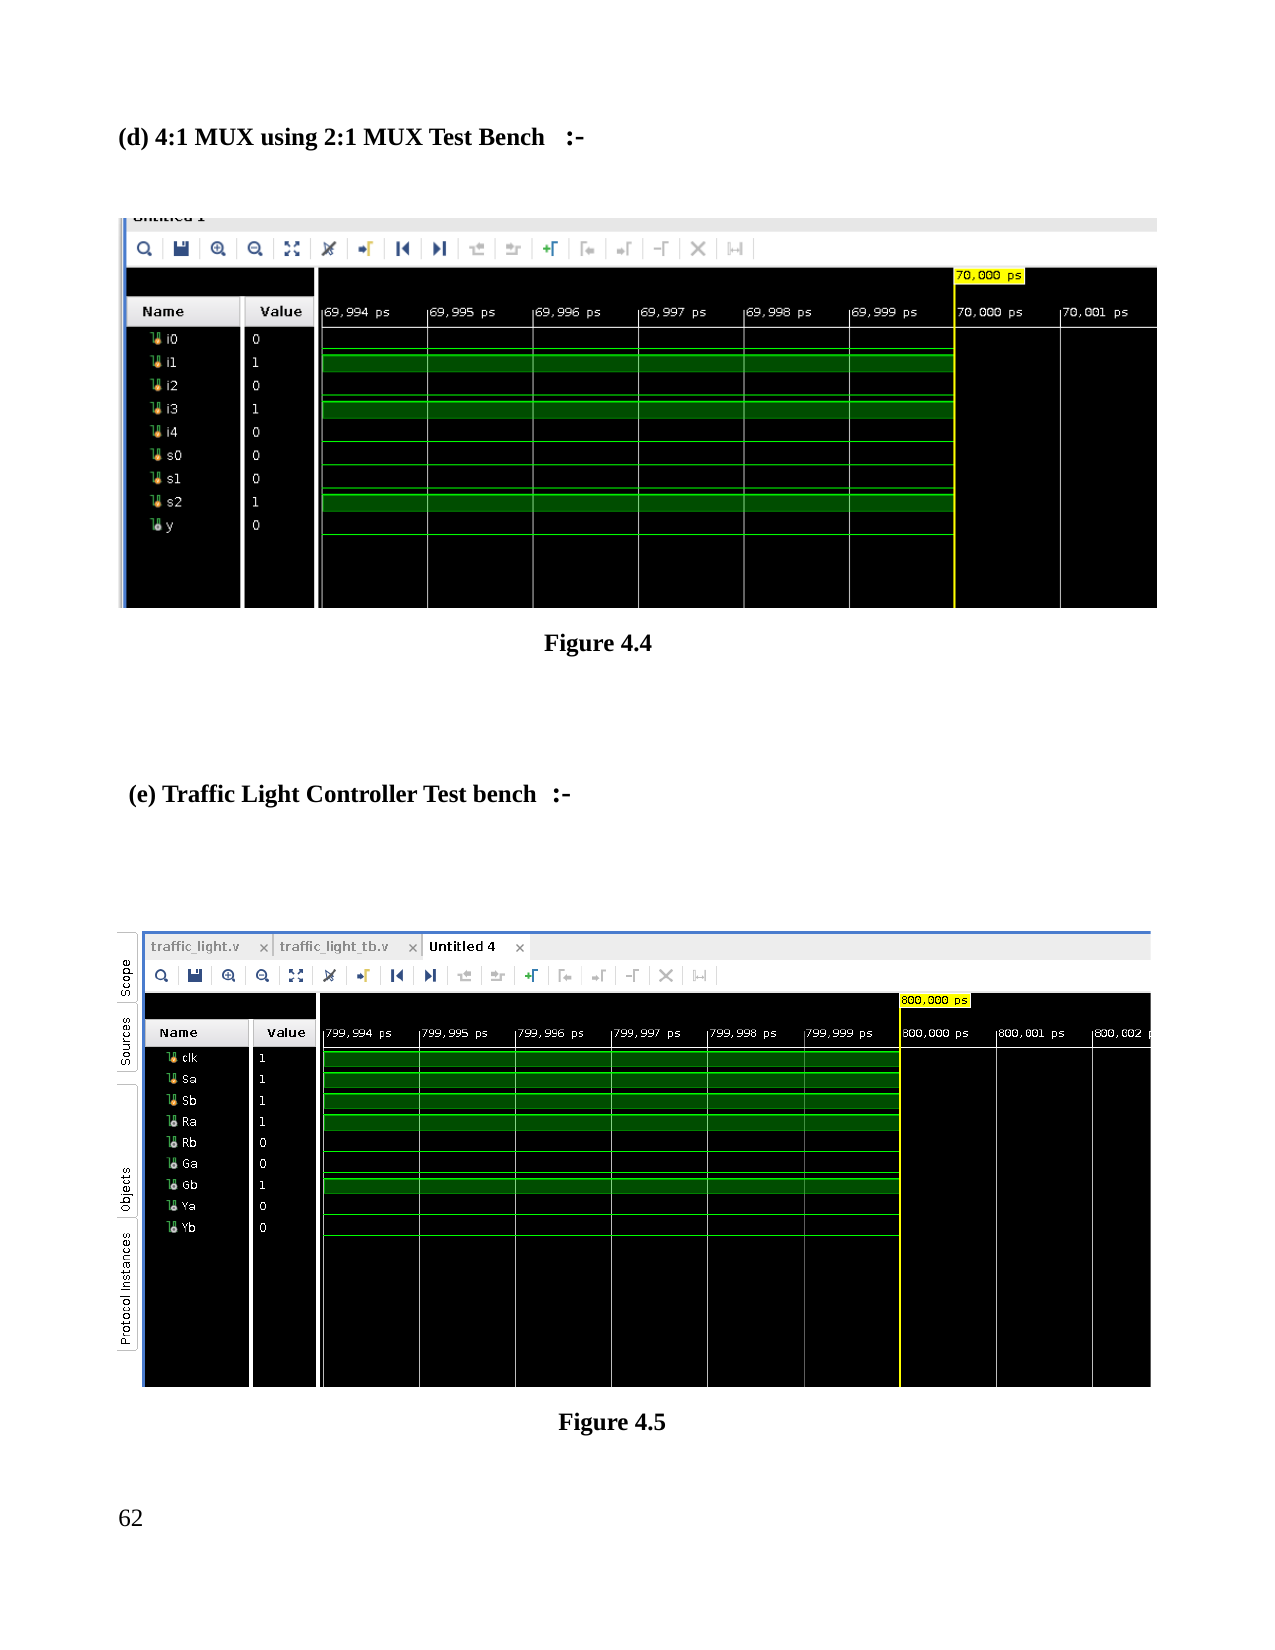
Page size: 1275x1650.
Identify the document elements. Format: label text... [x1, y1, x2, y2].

text (d) 4:1 MUX using 2:1 MUX Test Bench :- [118, 118, 1157, 152]
text (e) Traffic Light Controller Test bench :- [118, 776, 1157, 809]
text Figure 4.5 [118, 926, 1157, 1437]
text Figure 4.4 [118, 608, 1157, 658]
picture [118, 218, 1157, 608]
picture [111, 928, 1151, 1387]
